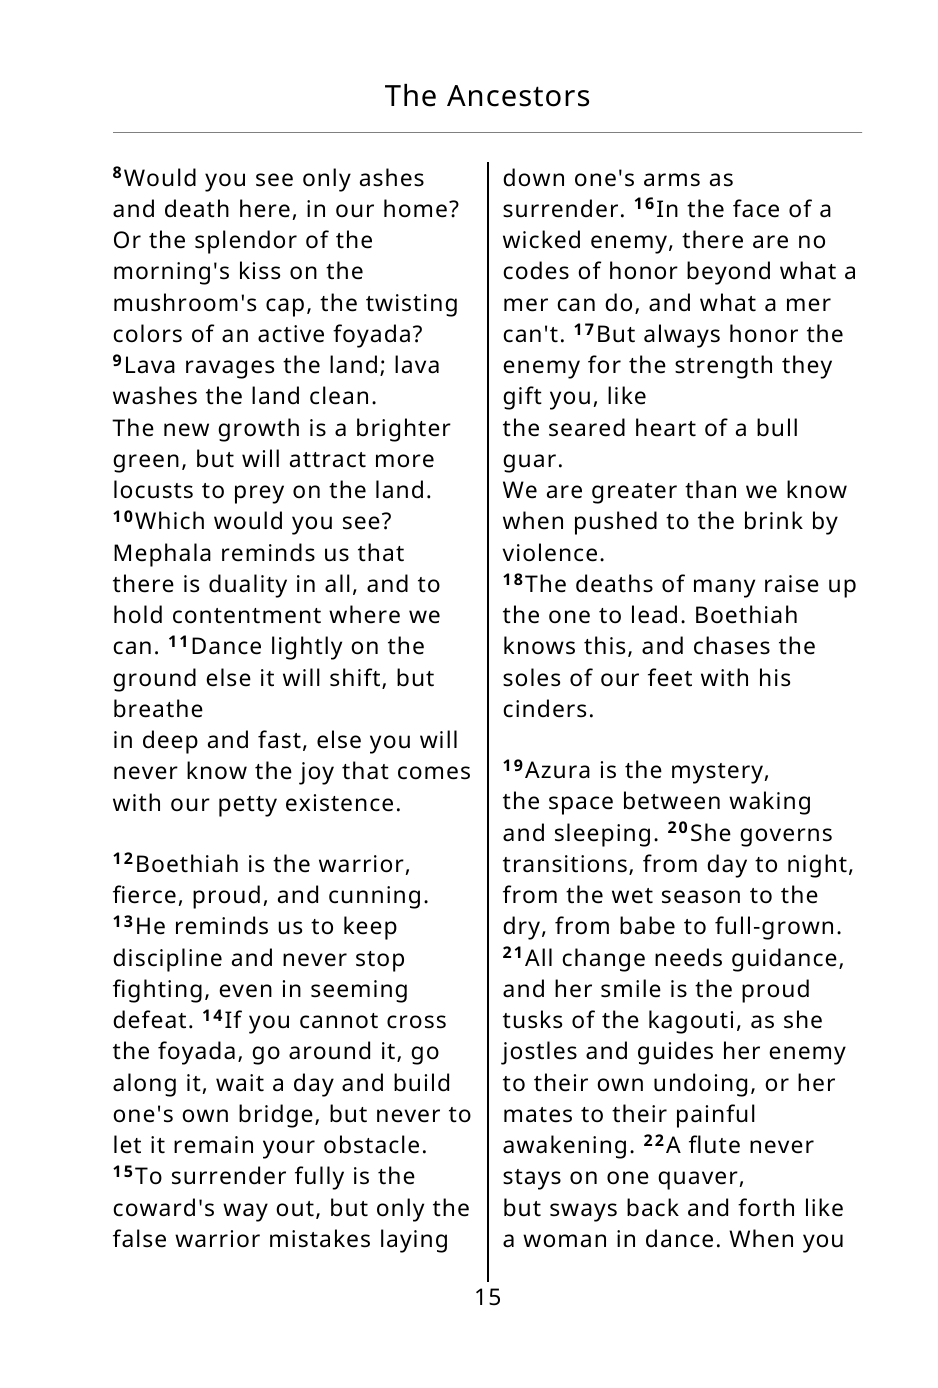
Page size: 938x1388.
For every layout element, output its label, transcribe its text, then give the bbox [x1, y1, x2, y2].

text 8Would you see only ashes and death here, in our home? Or the splendor of the morning's kiss on the mushroom's cap, the twisting colors of an active foyada? 9Lava ravages the land; lava washes the land clean. The new growth is a brighter green, but will attract more locusts to prey on the land. 10Which would you see? Mephala reminds us that there is duality in all, and to hold contentment where we can. 11Dance lightly on the ground else it will shift, but breathe in deep and fast, else you will never know the joy that comes with our petty existence. [112, 162, 472, 818]
text 12Boethiah is the warrior, fierce, proud, and cunning. 13He reminds us to keep discipline and never stop fighting, even in seeming defeat. 14If you cannot cross the foyada, go around it, go along it, wait a day and build one's own bridge, but never to let it remain your obstacle. 15To surrender fully is the coward's way out, but only the false warrior mistakes laying [112, 848, 472, 1254]
text 19Azura is the mystery, the space between waking and sleeping. 20She governs transitions, from day to night, from the wet season to the dry, from babe to full-grown. 21All change needs guidance, and her smile is the proud tusks of the kagouti, as she jostles and guides her enemy to their own undoing, or her mates to their painful awakening. 22A flute never stays on one quaver, but sways back and forth like a woman in dance. When you [502, 754, 862, 1254]
text down one's arms as surrender. 16In the face of a wicked enemy, there are no codes of honor beyond what a mer can do, and what a mer can't. 17But always honor the enemy for the strength they gift you, like the seared heart of a bull guar. We are greater than we know when pushed to the brink by violence. [502, 162, 862, 568]
text The Ancestors [112, 75, 862, 115]
text 18The deaths of many raise up the one to lead. Boethiah knows this, and chases the soles of our feet with his cinders. [502, 568, 862, 724]
